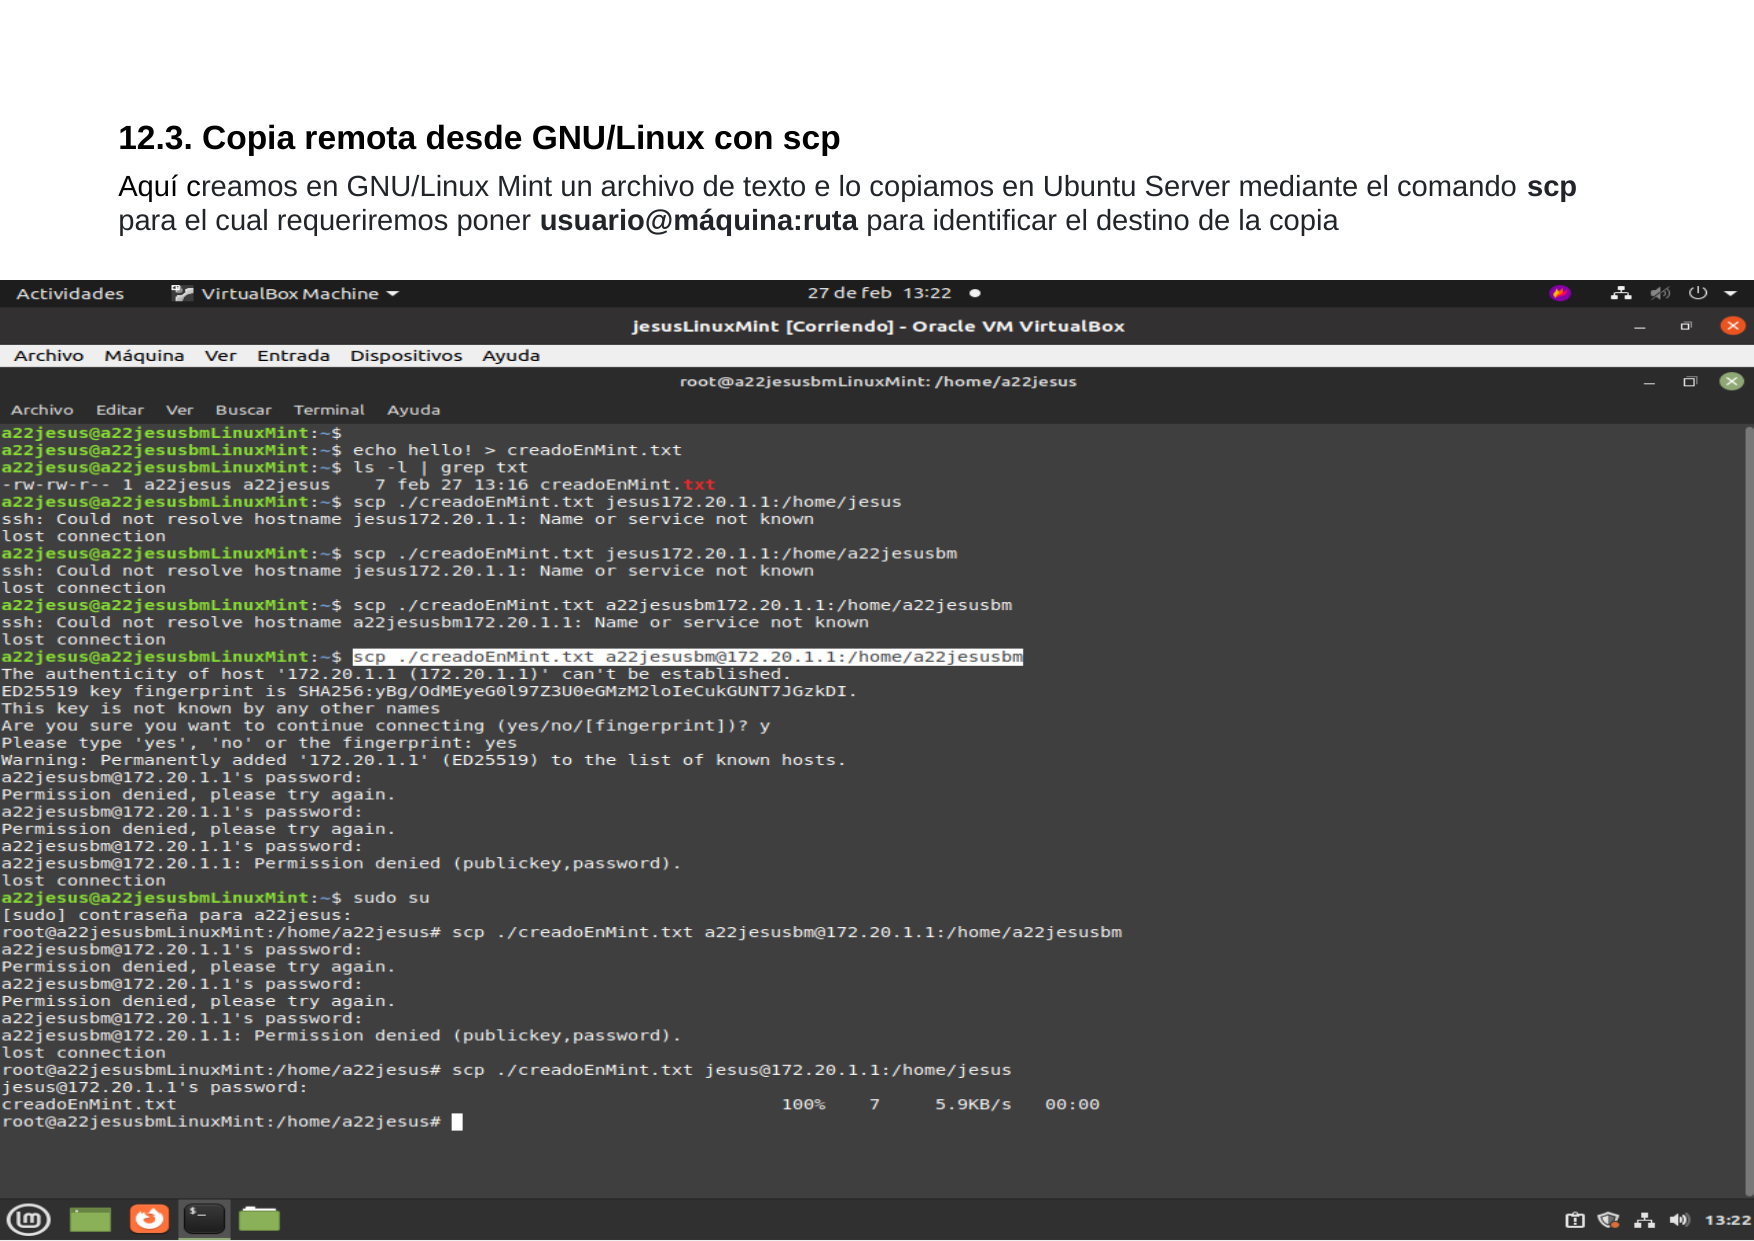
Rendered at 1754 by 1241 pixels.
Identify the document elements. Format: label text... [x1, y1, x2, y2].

text para el cual requeriremos poner usuario@máquina:ruta para identificar el destino de la copia [118, 203, 1636, 236]
subtitle 12.3. Copia remota desde GNU/Linux con scp [118, 118, 1636, 157]
picture [0, 280, 1754, 1241]
text Aquí creamos en GNU/Linux Mint un archivo de texto e lo copiamos en Ubuntu Server mediante el comando scp [118, 169, 1636, 203]
